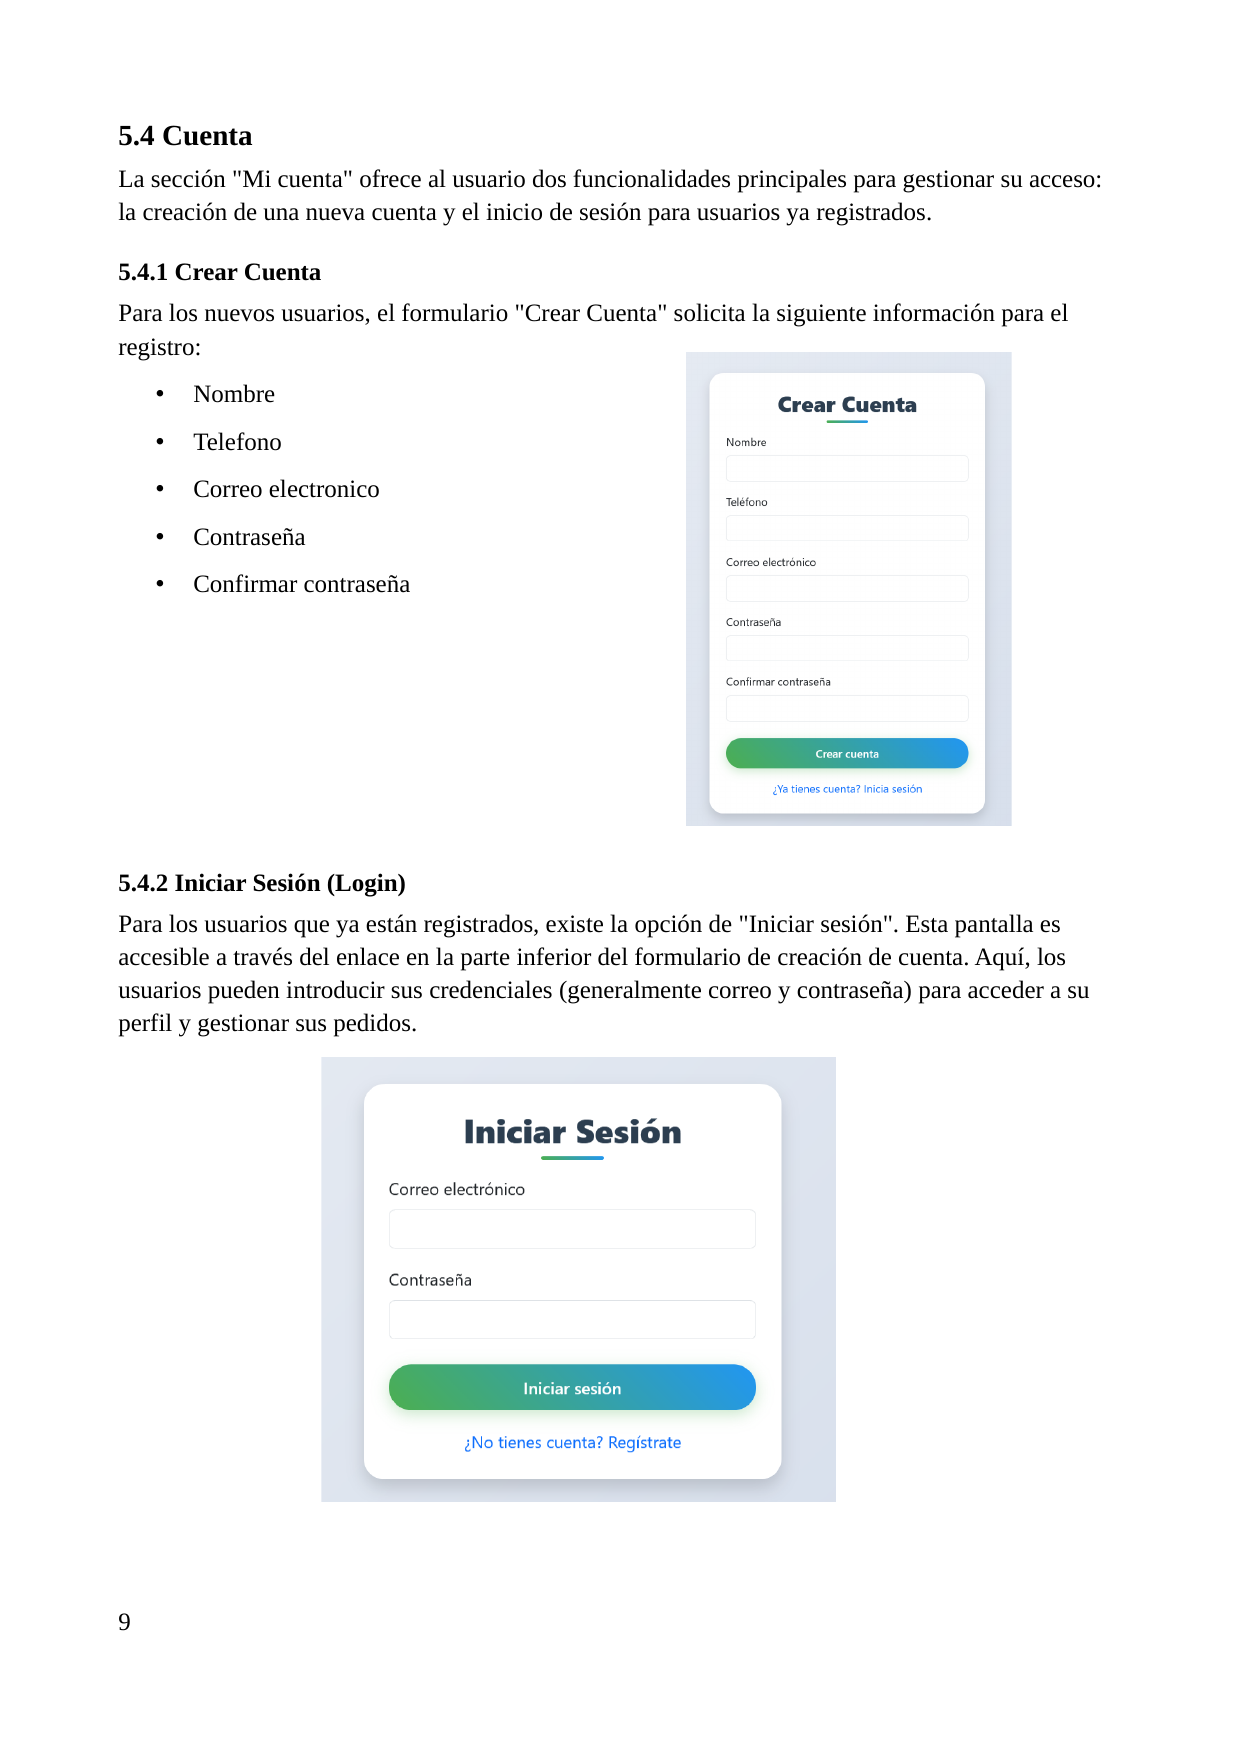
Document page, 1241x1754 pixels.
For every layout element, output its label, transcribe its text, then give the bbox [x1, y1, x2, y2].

list Correo electronico [156, 474, 686, 503]
text La sección "Mi cuenta" ofrece al usuario dos funcionalidades principales para gestionar su acceso: la creación de una nueva cuenta y el inicio de sesión para usuarios ya registrados. [118, 164, 1122, 226]
list Contraseña [156, 522, 686, 551]
list Telefono [156, 427, 686, 456]
list [1012, 522, 1122, 551]
list [1012, 427, 1122, 456]
list Nombre [156, 379, 686, 408]
subtitle 5.4 Cuenta [118, 118, 1122, 152]
text Para los nuevos usuarios, el formulario "Crear Cuenta" solicita la siguiente información para el registro: [118, 298, 1122, 360]
picture [686, 352, 1012, 826]
picture [321, 1057, 836, 1502]
list Confirmar contraseña [156, 569, 686, 598]
subtitle 5.4.1 Crear Cuenta [118, 257, 1122, 286]
list [1012, 379, 1122, 408]
list [1012, 474, 1122, 503]
subtitle 5.4.2 Iniciar Sesión (Login) [118, 868, 1122, 896]
list [1012, 569, 1122, 598]
text Para los usuarios que ya están registrados, existe la opción de "Iniciar sesión". Esta pantalla es accesible a través del enlace en la parte inferior del formulario de creación de cuenta. Aquí, los usuarios pueden introducir sus credenciales (generalmente correo y contraseña) para acceder a su perfil y gestionar sus pedidos. [118, 909, 1122, 1037]
